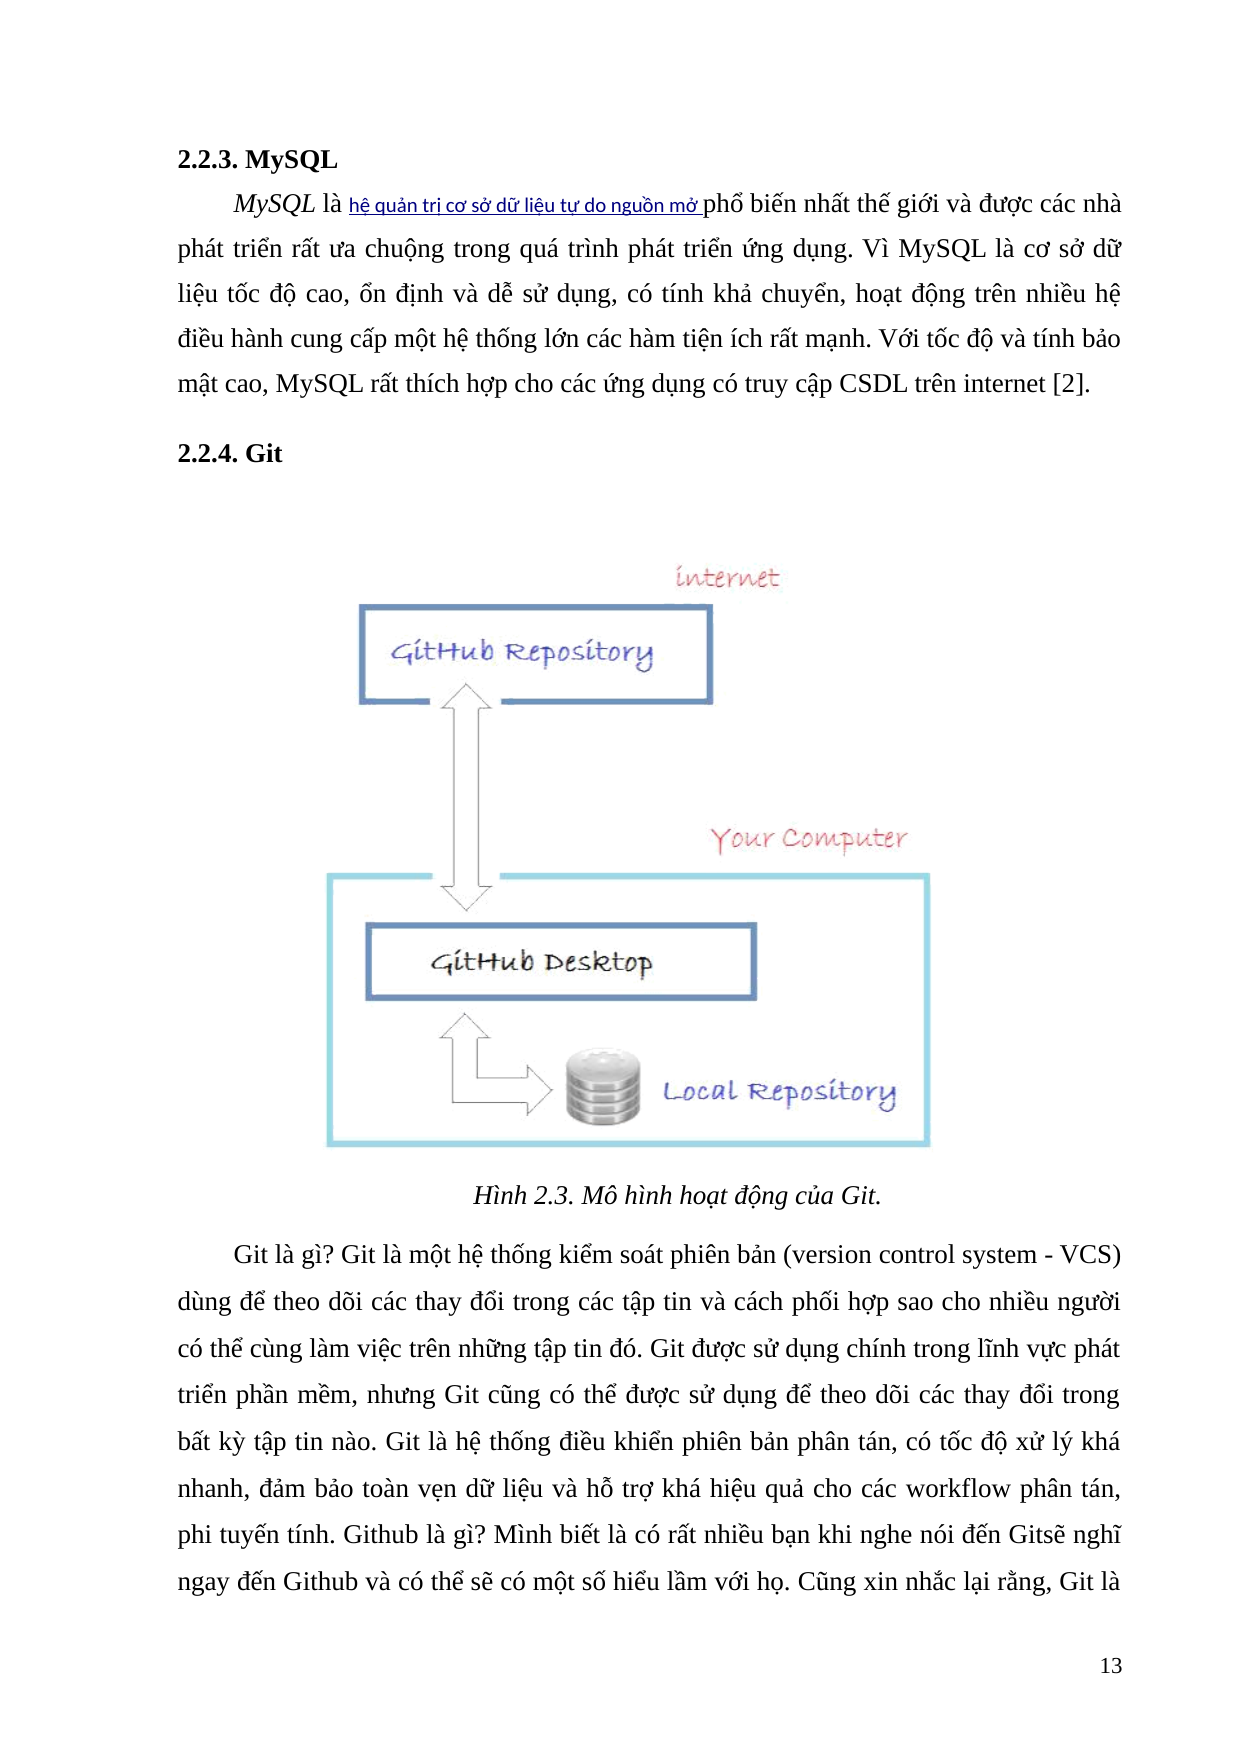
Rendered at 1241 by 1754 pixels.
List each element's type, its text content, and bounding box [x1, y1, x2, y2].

subtitle 2.2.3. MySQL [177, 143, 1122, 174]
text MySQL là hệ quản trị cơ sở dữ liệu tự do nguồn mở phổ biến nhất thế giới và được các nhà phát triển rất ưa chuộng trong quá trình phát triển ứng dụng. Vì MySQL là cơ sở dữ liệu tốc độ cao, ổn định và dễ sử dụng, có tính khả chuyển, hoạt động trên nhiều hệ điều hành cung cấp một hệ thống lớn các hàm tiện ích rất mạnh. Với tốc độ và tính bảo mật cao, MySQL rất thích hợp cho các ứng dụng có truy cập CSDL trên internet [2]. [177, 187, 1122, 398]
picture [168, 542, 1056, 1221]
subtitle 2.2.4. Git [177, 437, 1122, 468]
text Hình 2.3. Mô hình hoạt động của Git. [1056, 1179, 1122, 1210]
text Git là gì? Git là một hệ thống kiểm soát phiên bản (version control system - VCS) dùng để theo dõi các thay đổi trong các tập tin và cách phối hợp sao cho nhiều người có thể cùng làm việc trên những tập tin đó. Git được sử dụng chính trong lĩnh vực phát triển phần mềm, nhưng Git cũng có thể được sử dụng để theo dõi các thay đổi trong bất kỳ tập tin nào. Git là hệ thống điều khiển phiên bản phân tán, có tốc độ xử lý khá nhanh, đảm bảo toàn vẹn dữ liệu và hỗ trợ khá hiệu quả cho các workflow phân tán, phi tuyến tính. Github là gì? Mình biết là có rất nhiều bạn khi nghe nói đến Gitsẽ nghĩ ngay đến Github và có thể sẽ có một số hiểu lầm với họ. Cũng xin nhắc lại rằng, Git là [177, 1238, 1122, 1596]
